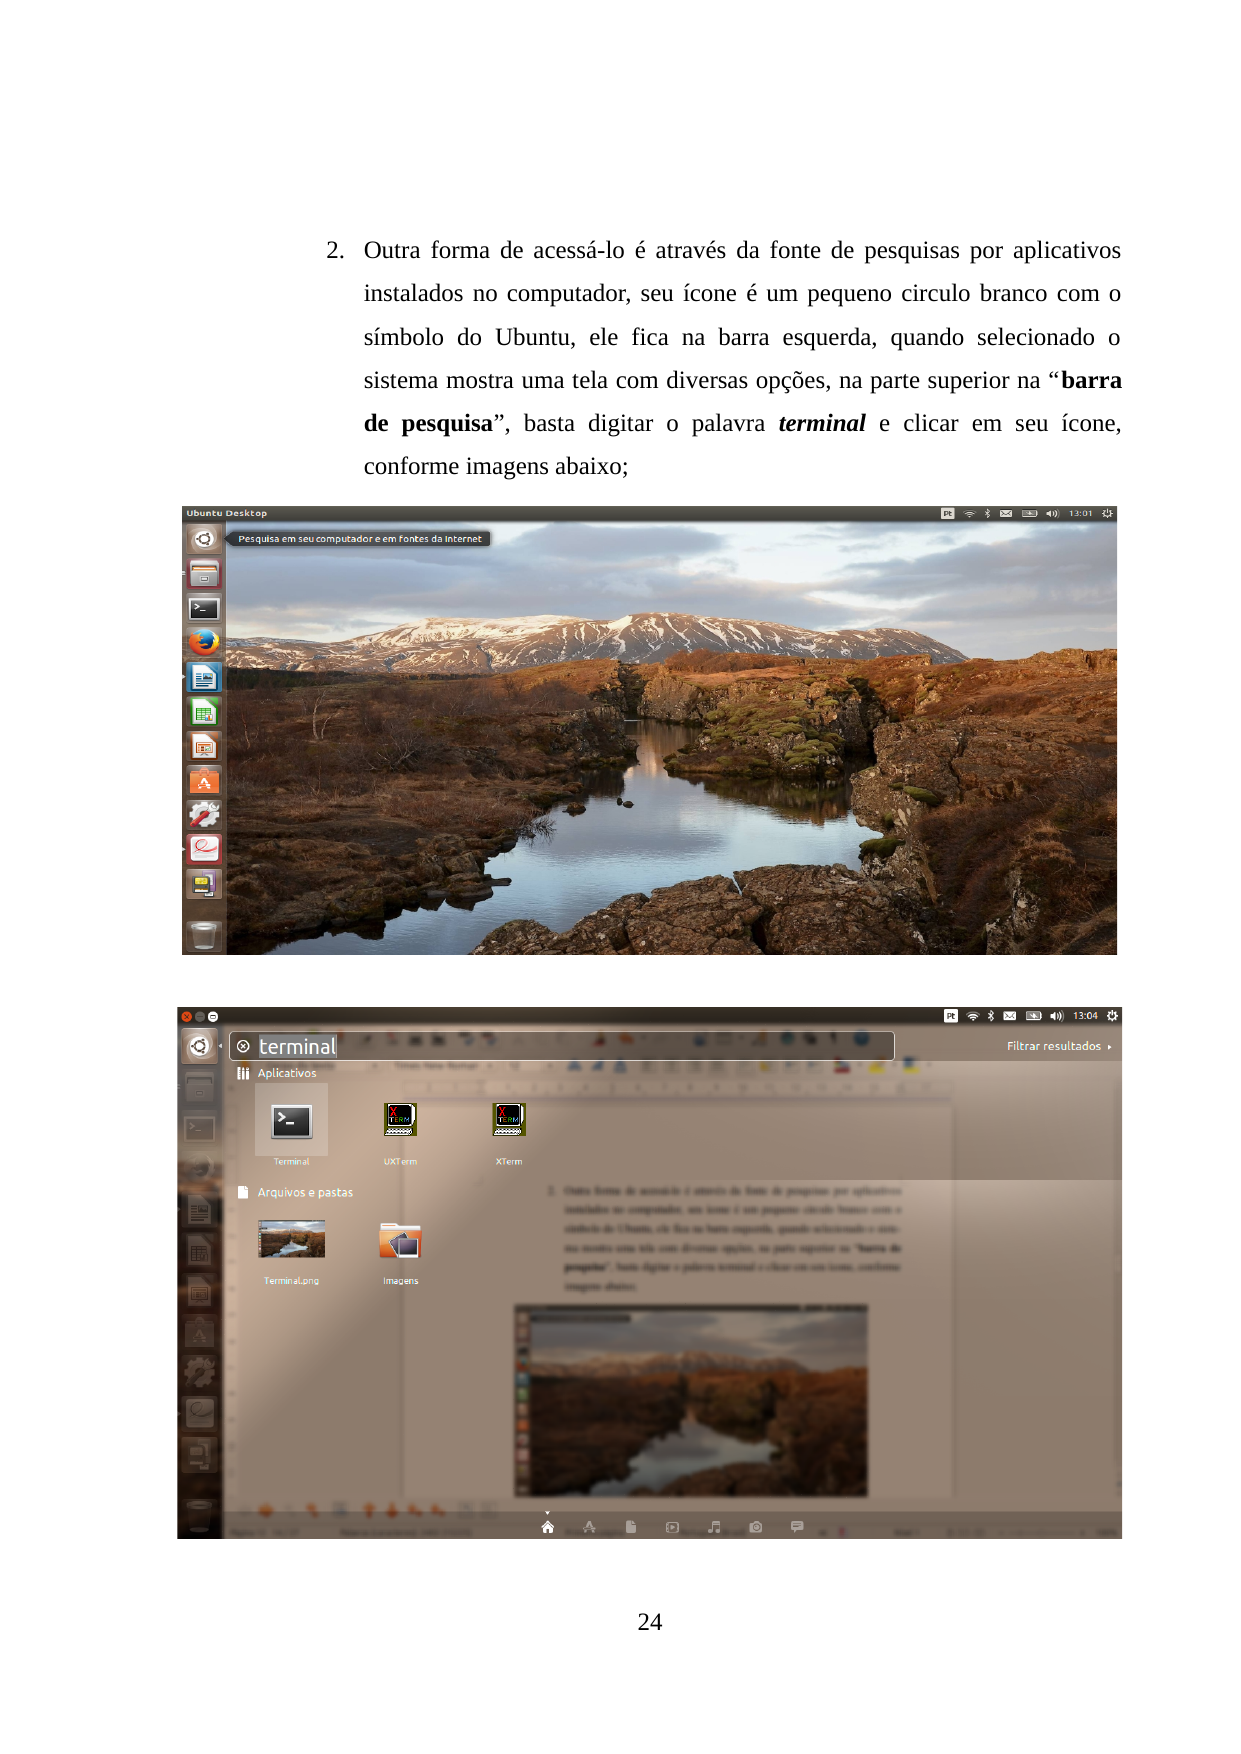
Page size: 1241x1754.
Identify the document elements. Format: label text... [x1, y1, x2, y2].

picture [177, 1007, 1123, 1539]
list Outra forma de acessá-lo é através da fonte de pesquisas por aplicativos instalados no computador, seu ícone é um pequeno circulo branco com o símbolo do Ubuntu, ele fica na barra esquerda, quando selecionado o sistema mostra uma tela com diversas opções, na parte superior na “barra de pesquisa”, basta digitar o palavra terminal e clicar em seu ícone, conforme imagens abaixo; [326, 235, 1122, 480]
picture [182, 506, 1118, 955]
